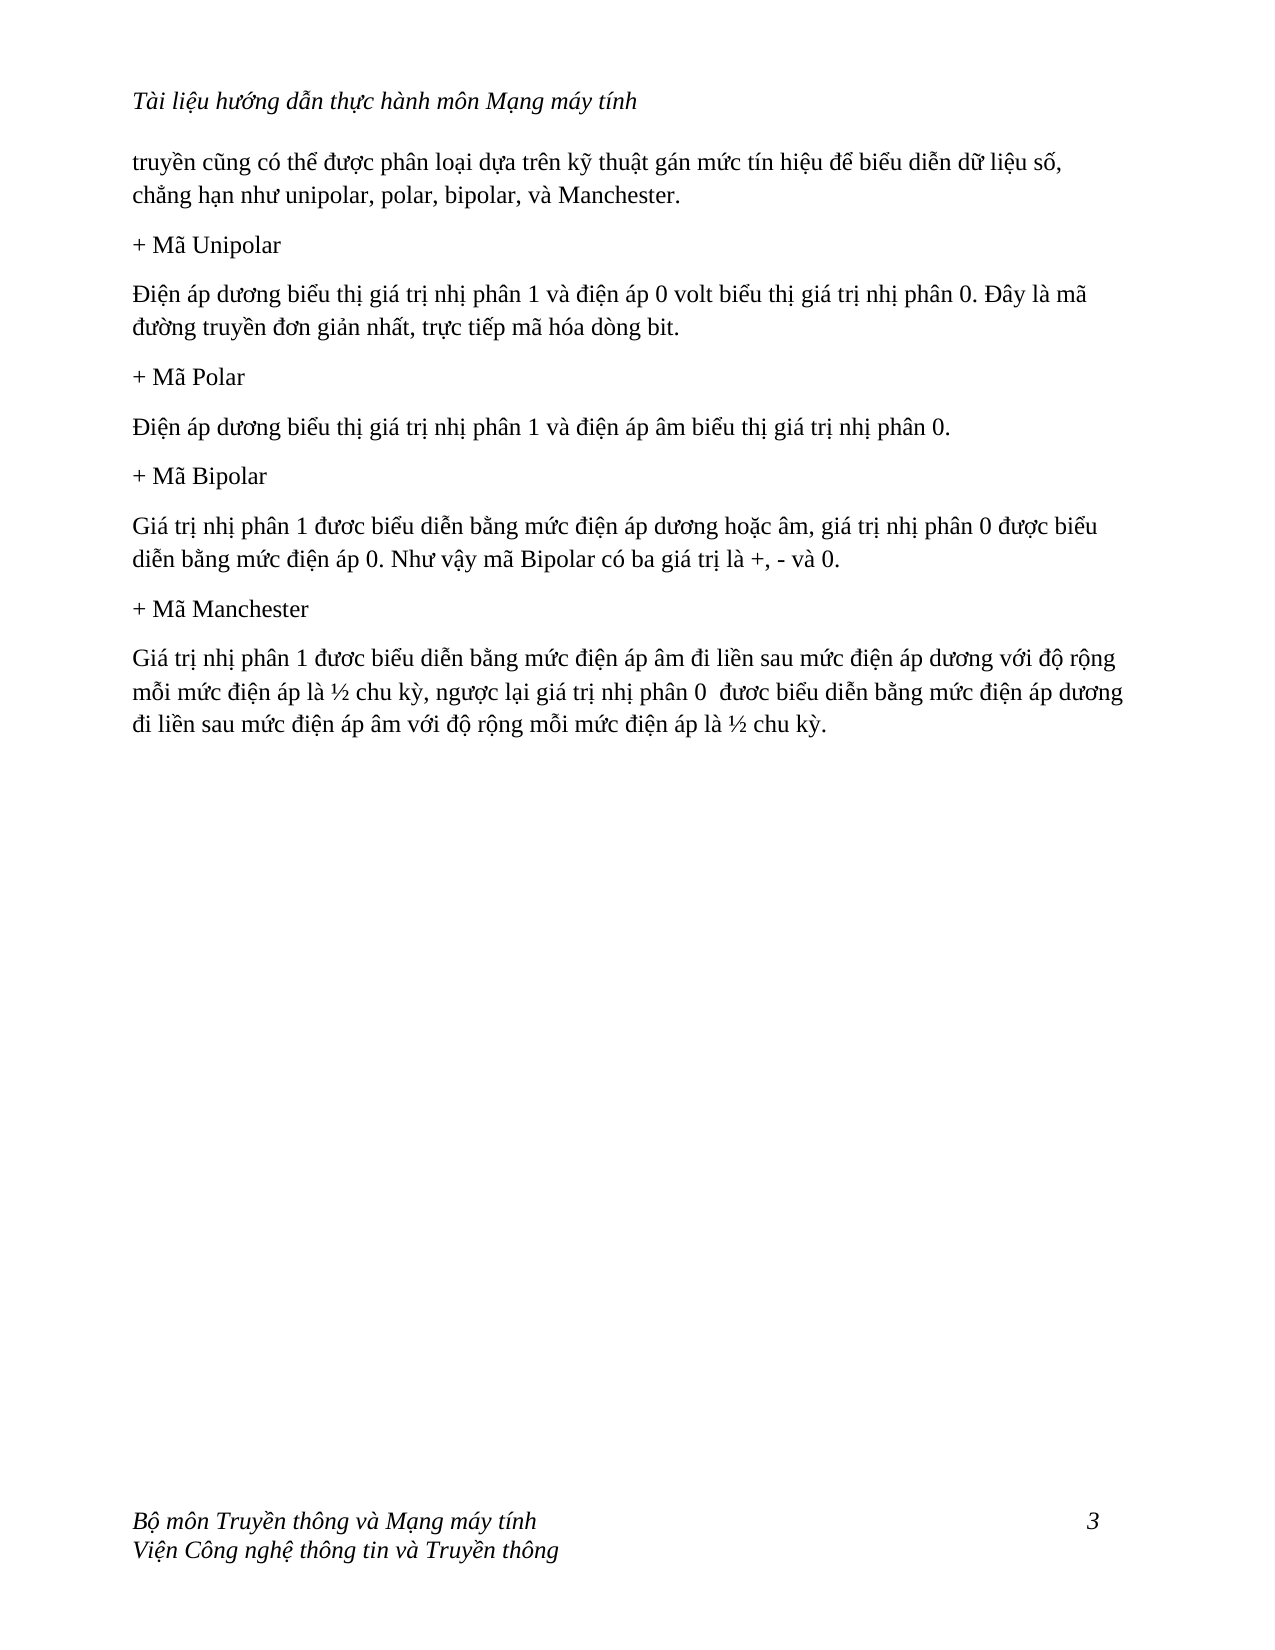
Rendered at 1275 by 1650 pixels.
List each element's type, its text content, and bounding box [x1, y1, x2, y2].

text Điện áp dương biểu thị giá trị nhị phân 1 và điện áp âm biểu thị giá trị nhị phân 0. [132, 412, 1125, 441]
text + Mã Bipolar [132, 461, 1125, 490]
text Điện áp dương biểu thị giá trị nhị phân 1 và điện áp 0 volt biểu thị giá trị nhị phân 0. Đây là mã đường truyền đơn giản nhất, trực tiếp mã hóa dòng bit. [132, 279, 1125, 341]
text truyền cũng có thể được phân loại dựa trên kỹ thuật gán mức tín hiệu để biểu diễn dữ liệu số, chẳng hạn như unipolar, polar, bipolar, và Manchester. [132, 147, 1125, 209]
text + Mã Manchester [132, 594, 1125, 623]
text + Mã Unipolar [132, 230, 1125, 258]
text + Mã Polar [132, 362, 1125, 391]
text Giá trị nhị phân 1 đươc biểu diễn bằng mức điện áp dương hoặc âm, giá trị nhị phân 0 được biểu diễn bằng mức điện áp 0. Như vậy mã Bipolar có ba giá trị là +, - và 0. [132, 511, 1125, 573]
text Giá trị nhị phân 1 đươc biểu diễn bằng mức điện áp âm đi liền sau mức điện áp dương với độ rộng mỗi mức điện áp là ½ chu kỳ, ngược lại giá trị nhị phân 0 đươc biểu diễn bằng mức điện áp dương đi liền sau mức điện áp âm với độ rộng mỗi mức điện áp là ½ chu kỳ. [132, 643, 1125, 738]
